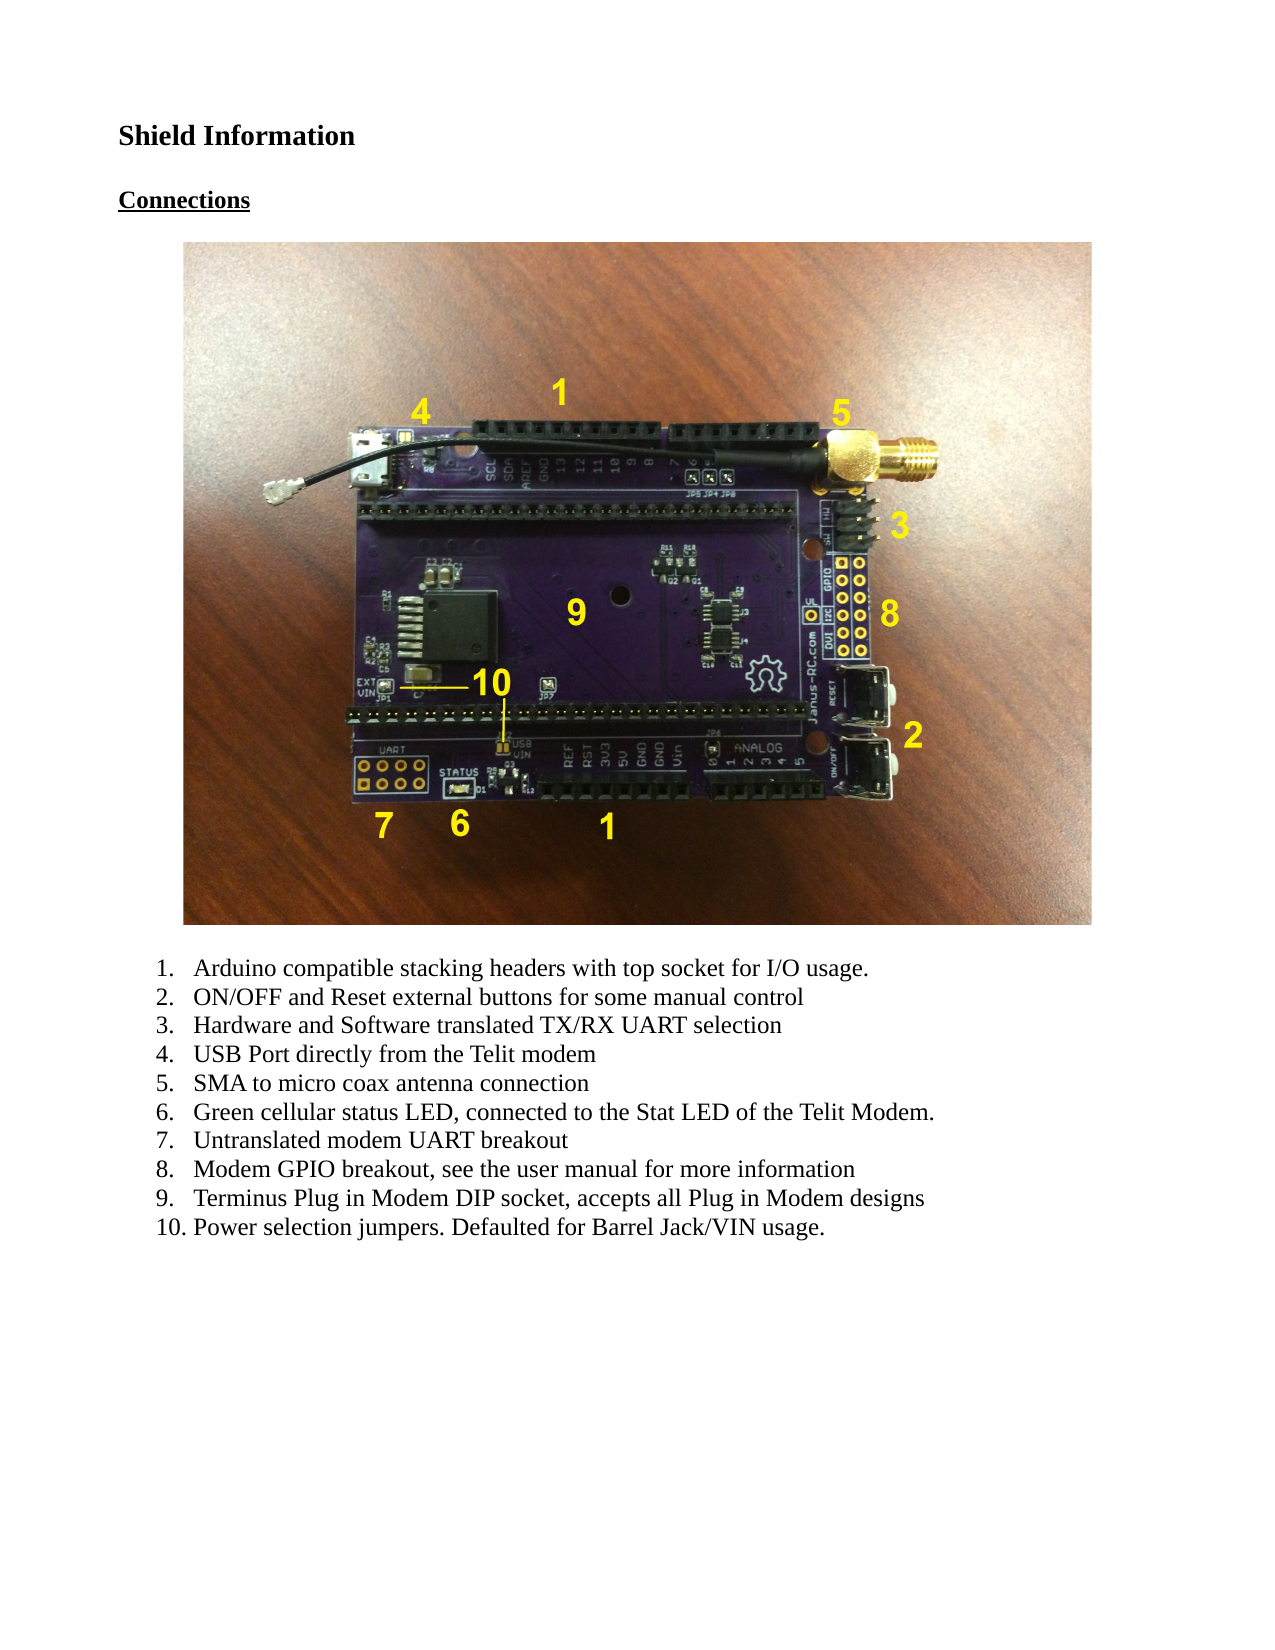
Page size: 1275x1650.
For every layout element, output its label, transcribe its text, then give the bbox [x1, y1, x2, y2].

list Power selection jumpers. Defaulted for Barrel Jack/VIN usage. [156, 1212, 1157, 1240]
list Modem GPIO breakout, see the user manual for more information [156, 1154, 1157, 1183]
list SMA to micro coax antenna connection [156, 1068, 1157, 1097]
text Connections [118, 185, 1157, 214]
list Untranslated modem UART breakout [156, 1125, 1157, 1154]
picture [183, 242, 1092, 925]
list Arduino compatible stacking headers with top socket for I/O usage. [156, 953, 1157, 982]
list Green cellular status LED, connected to the Stat LED of the Telit Modem. [156, 1097, 1157, 1125]
list Terminus Plug in Modem DIP socket, accepts all Plug in Modem designs [156, 1183, 1157, 1212]
list ON/OFF and Reset external buttons for some manual control [156, 982, 1157, 1010]
list Hardware and Software translated TX/RX UART selection [156, 1010, 1157, 1039]
list USB Port directly from the Telit modem [156, 1039, 1157, 1068]
text Shield Information [118, 118, 1157, 152]
